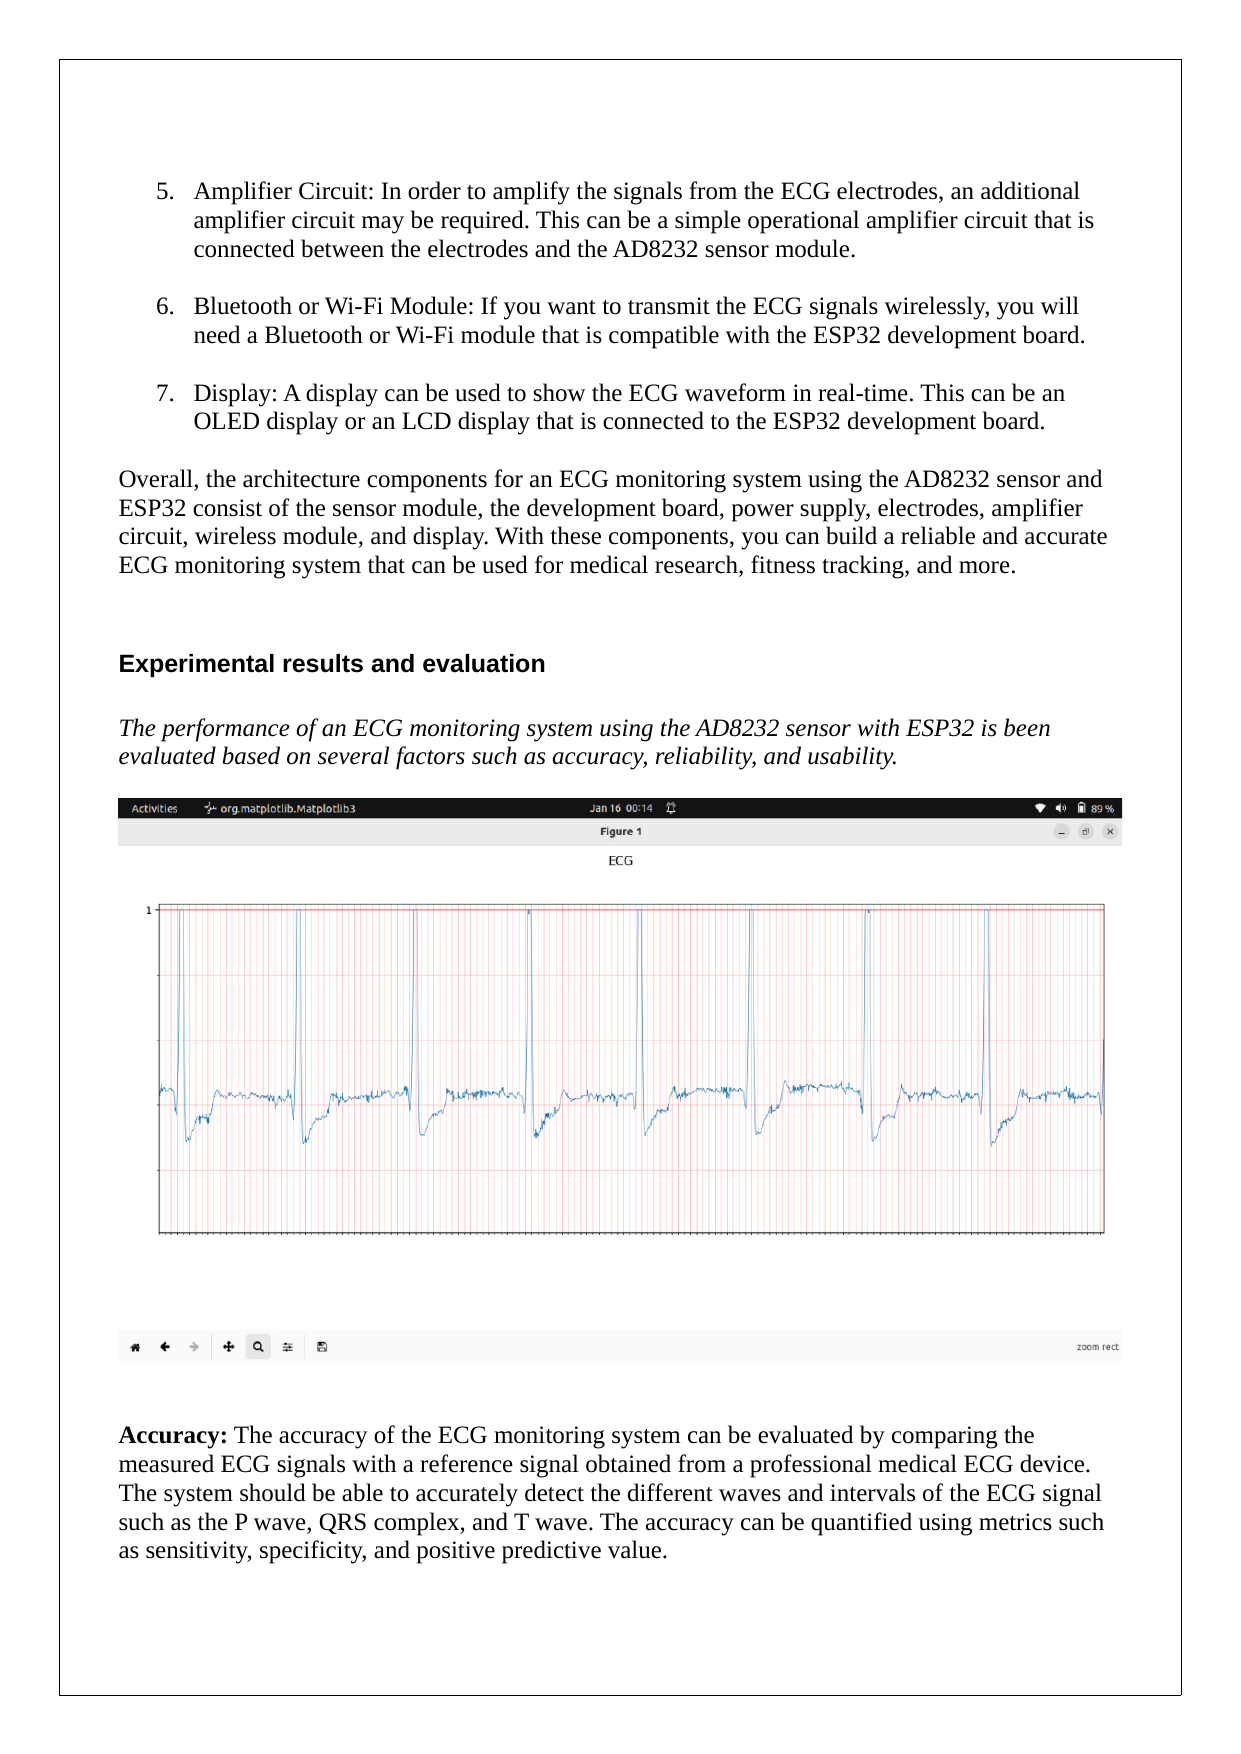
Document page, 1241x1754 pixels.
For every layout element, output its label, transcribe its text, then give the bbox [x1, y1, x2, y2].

text Overall, the architecture components for an ECG monitoring system using the AD8232 sensor and ESP32 consist of the sensor module, the development board, power supply, electrodes, amplifier circuit, wireless module, and display. With these components, you can build a reliable and accurate ECG monitoring system that can be used for medical research, fitness tracking, and more. [118, 464, 1122, 579]
picture [118, 798, 1123, 1363]
list Amplifier Circuit: In order to amplify the signals from the ECG electrodes, an additional amplifier circuit may be required. This can be a simple operational amplifier circuit that is connected between the electrodes and the AD8232 sensor module. [156, 176, 1122, 263]
subtitle Experimental results and evaluation [118, 649, 1122, 678]
text Accuracy: The accuracy of the ECG monitoring system can be evaluated by comparing the measured ECG signals with a reference signal obtained from a professional medical ECG device. The system should be able to accurately detect the different waves and intervals of the ECG signal such as the P wave, QRS complex, and T wave. The accuracy can be quantified using metrics such as sensitivity, specificity, and positive predictive value. [118, 1420, 1122, 1564]
list Bluetooth or Wi-Fi Module: If you want to transmit the ECG signals wirelessly, you will need a Bluetooth or Wi-Fi module that is compatible with the ESP32 development board. [156, 291, 1122, 349]
list Display: A display can be used to show the ECG waveform in real-time. This can be an OLED display or an LCD display that is connected to the ESP32 development board. [156, 378, 1122, 435]
text The performance of an ECG monitoring system using the AD8232 sensor with ESP32 is been evaluated based on several factors such as accuracy, reliability, and usability. [118, 713, 1122, 770]
